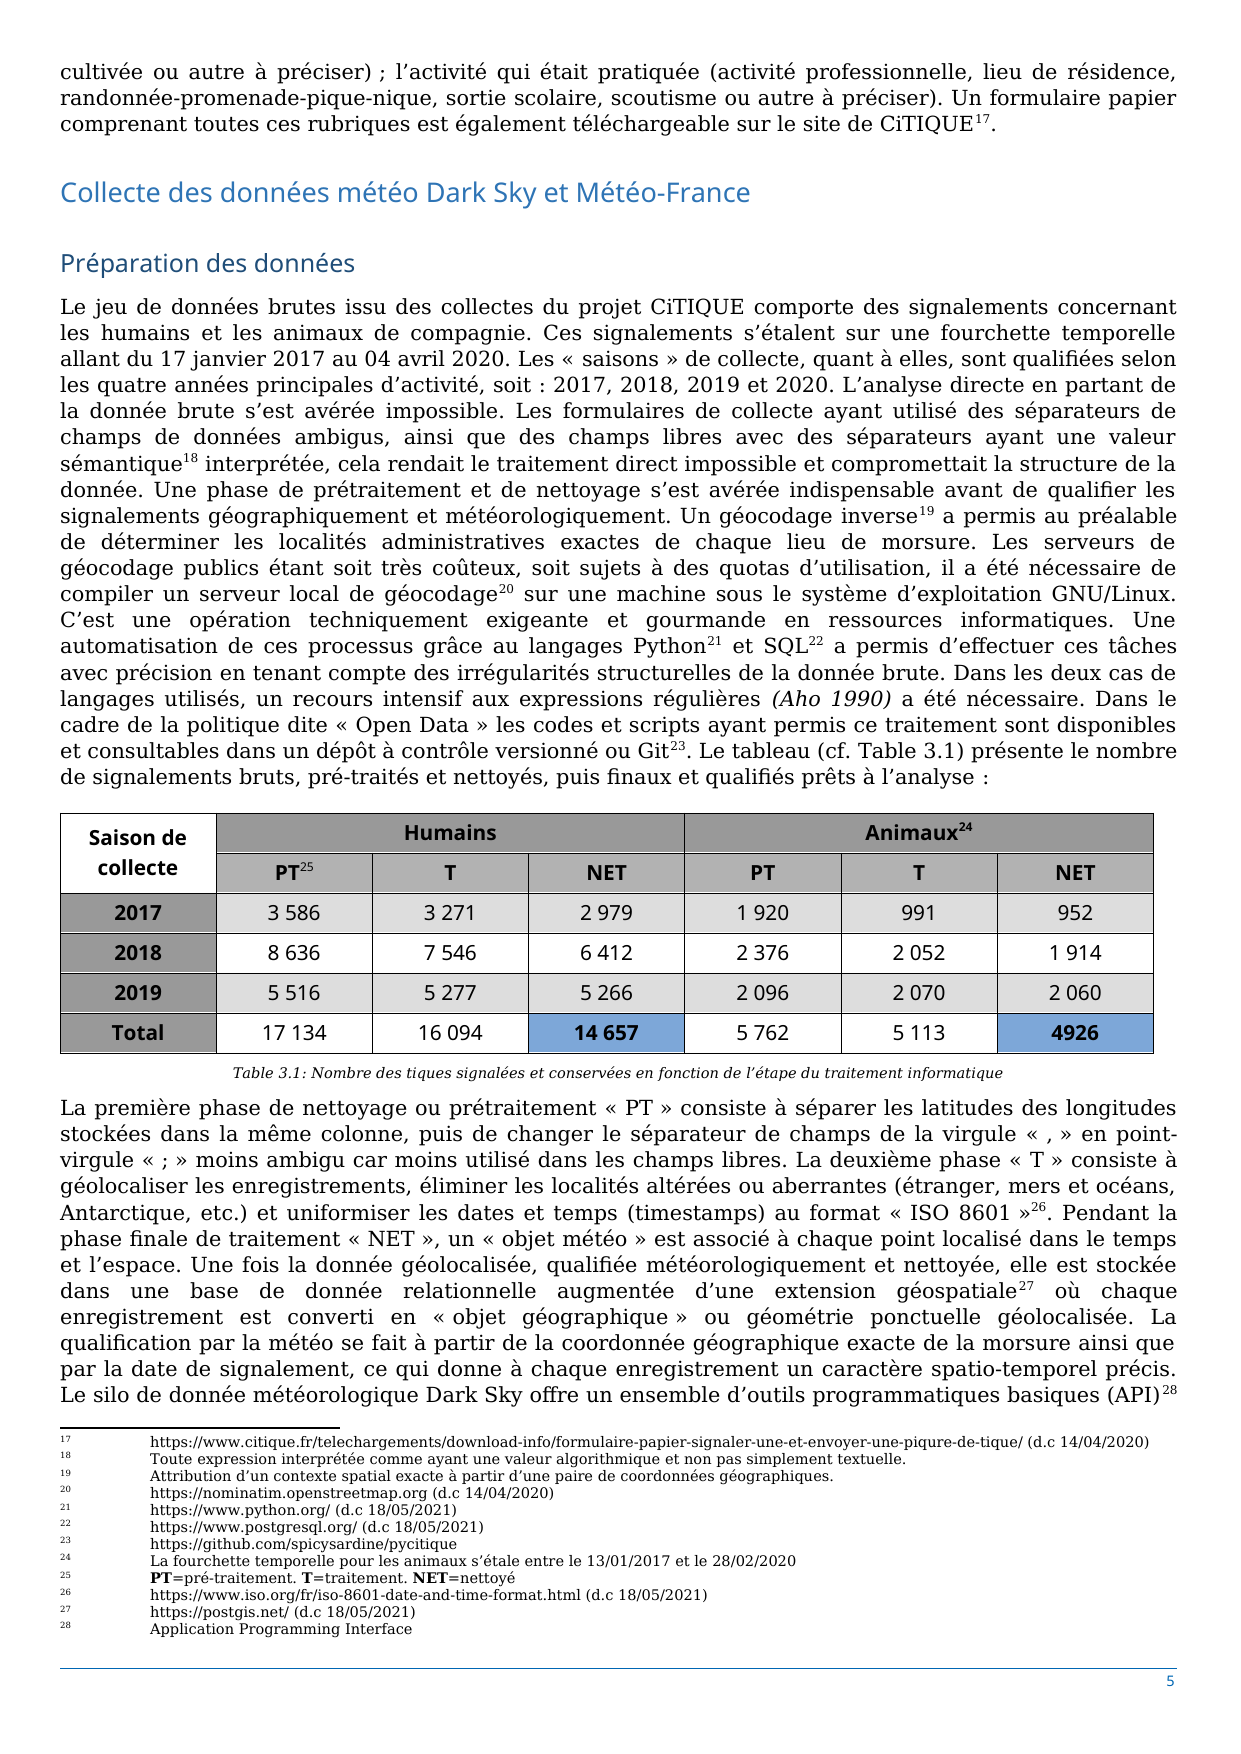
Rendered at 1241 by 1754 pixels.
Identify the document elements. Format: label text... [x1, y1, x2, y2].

table_cell 2018 [61, 934, 216, 972]
table_cell 2019 [61, 974, 216, 1012]
table_header Humains [217, 814, 684, 852]
table_cell 5 277 [373, 974, 528, 1012]
subtitle Préparation des données [60, 246, 1177, 280]
table_cell 2 096 [685, 974, 841, 1012]
text Application Programming Interface [60, 1621, 1177, 1638]
text https://postgis.net/ (d.c 18/05/2021) [60, 1604, 1177, 1621]
text Table 3.1: Nombre des tiques signalées et conservées en fonction de l’étape du traitement informatique [60, 1065, 1177, 1082]
table_cell PT [217, 854, 372, 892]
table_cell Total [61, 1014, 216, 1052]
table_cell 5 516 [217, 974, 372, 1012]
text https://www.postgresql.org/ (d.c 18/05/2021) [60, 1519, 1177, 1536]
table_cell 1 920 [685, 894, 841, 932]
text Le jeu de données brutes issu des collectes du projet CiTIQUE comporte des signalements concernant les humains et les animaux de compagnie. Ces signalements s’étalent sur une fourchette temporelle allant du 17 janvier 2017 au 04 avril 2020. Les « saisons » de collecte, quant à elles, sont qualifiées selon les quatre années principales d’activité, soit : 2017, 2018, 2019 et 2020. L’analyse directe en partant de la donnée brute s’est avérée impossible. Les formulaires de collecte ayant utilisé des séparateurs de champs de données ambigus, ainsi que des champs libres avec des séparateurs ayant une valeur sémantique interprétée, cela rendait le traitement direct impossible et compromettait la structure de la donnée. Une phase de prétraitement et de nettoyage s’est avérée indispensable avant de qualifier les signalements géographiquement et météorologiquement. Un géocodage inverse a permis au préalable de déterminer les localités administratives exactes de chaque lieu de morsure. Les serveurs de géocodage publics étant soit très coûteux, soit sujets à des quotas d’utilisation, il a été nécessaire de compiler un serveur local de géocodage sur une machine sous le système d’exploitation GNU/Linux. C’est une opération techniquement exigeante et gourmande en ressources informatiques. Une automatisation de ces processus grâce au langages Python et SQL a permis d’effectuer ces tâches avec précision en tenant compte des irrégularités structurelles de la donnée brute. Dans les deux cas de langages utilisés, un recours intensif aux expressions régulières (Aho 1990) a été nécessaire. Dans le cadre de la politique dite « Open Data » les codes et scripts ayant permis ce traitement sont disponibles et consultables dans un dépôt à contrôle versionné ou Git. Le tableau (cf. Table 3.1) présente le nombre de signalements bruts, pré-traités et nettoyés, puis finaux et qualifiés prêts à l’analyse : [60, 295, 1177, 789]
text La première phase de nettoyage ou prétraitement « PT » consiste à séparer les latitudes des longitudes stockées dans la même colonne, puis de changer le séparateur de champs de la virgule « , » en point-virgule « ; » moins ambigu car moins utilisé dans les champs libres. La deuxième phase « T » consiste à géolocaliser les enregistrements, éliminer les localités altérées ou aberrantes (étranger, mers et océans, Antarctique, etc.) et uniformiser les dates et temps (timestamps) au format « ISO 8601 ». Pendant la phase finale de traitement « NET », un « objet météo » est associé à chaque point localisé dans le temps et l’espace. Une fois la donnée géolocalisée, qualifiée météorologiquement et nettoyée, elle est stockée dans une base de donnée relationnelle augmentée d’une extension géospatiale où chaque enregistrement est converti en « objet géographique » ou géométrie ponctuelle géolocalisée. La qualification par la météo se fait à partir de la coordonnée géographique exacte de la morsure ainsi que par la date de signalement, ce qui donne à chaque enregistrement un caractère spatio-temporel précis. Le silo de donnée météorologique Dark Sky offre un ensemble d’outils programmatiques basiques (API) permettant d’interroger leurs installations sur les conditions météo survenues à un instant « T » dans une localité « L ». Le programme Pycitique (cf. note n°23), développé spécialement pour l’étude présentée dans cet article, constitue un ensemble d’outils pratiques construits autour de l’engin d’interrogation Dark Sky, le stock Météo-France, le serveur de géocodage et la machine permettant le traitement et l’accueil de la base de données. Le déclarant ayant fourni uniquement la date de morsure, l’interrogation récupère une valeur journalière interpolée à la localité sur vingt-quatre heures. Les principaux paramètres météorologiques quotidiens sont les suivants : températures enregistrées et ressenties (moyenne, min, max, jour et nuit avec l’heure d’enregistrement) ; couvert nuageux estimé (en pourcentage) ; point de rosée (en degrés C°) ; humidité (en pourcentage) ; précipitations [quantité, intensité moyenne par heure (mm/h), maximum d’intensité (mm/h)…] ; pression atmosphérique en hectopascal (hPa) au niveau de la mer ; indice de rayonnement ultra-violet (plus le temps d'enregistrement du maximum de rayonnement ultra-violet) ; visibilité atmosphérique (en km) ; vent (direction, force moyenne, vitesse des rafales et heure d’enregistrement) et sources des données météorologiques. La liste complète et extensive est disponible sur le site relatif à l’API de Dark Sky et de Météo-France. Deux documents récapitulatifs et explicatifs sont également disponibles sur le Git du projet. Certains paramètres comme la température sont déclinés en températures nocturne et diurne, vues les différences évidentes entre les deux périodes de la journée. Le demi-intervalle fut toutefois calculé pour donner une idée moyenne de la température du jour du signalement. La position des morsures remontée étant imprévisible et distribuée sur l’ensemble du territoire français, la puissance de Pycitique réside dans la possibilité d’extraire la donnée correspondante en un point quelconque de la carte. [60, 1096, 1177, 1408]
table_cell 2 052 [842, 934, 997, 972]
table_cell 16 094 [373, 1014, 528, 1052]
text https://github.com/spicysardine/pycitique [60, 1536, 1177, 1553]
text https://www.iso.org/fr/iso-8601-date-and-time-format.html (d.c 18/05/2021) [60, 1587, 1177, 1604]
table_cell 3 586 [217, 894, 372, 932]
table_cell 2 376 [685, 934, 841, 972]
table_cell 6 412 [529, 934, 684, 972]
table_cell 2017 [61, 894, 216, 932]
table_header Saison de collecte [61, 814, 216, 892]
table_cell 17 134 [217, 1014, 372, 1052]
text https://www.python.org/ (d.c 18/05/2021) [60, 1502, 1177, 1519]
table_cell 5 113 [842, 1014, 997, 1052]
table_cell 952 [998, 894, 1153, 932]
table_cell 5 266 [529, 974, 684, 1012]
subtitle Collecte des données météo Dark Sky et Météo-France [60, 173, 1177, 210]
table_cell 2 979 [529, 894, 684, 932]
table_header Animaux [685, 814, 1153, 852]
text Attribution d’un contexte spatial exacte à partir d’une paire de coordonnées géographiques. [60, 1468, 1177, 1485]
table_cell 1 914 [998, 934, 1153, 972]
table_cell 8 636 [217, 934, 372, 972]
table_cell 3 271 [373, 894, 528, 932]
table_cell 7 546 [373, 934, 528, 972]
table_cell 991 [842, 894, 997, 932]
text Toute expression interprétée comme ayant une valeur algorithmique et non pas simplement textuelle. [60, 1451, 1177, 1468]
table_cell NET [529, 854, 684, 892]
table_cell 5 762 [685, 1014, 841, 1052]
table_cell T [842, 854, 997, 892]
table_cell 2 070 [842, 974, 997, 1012]
table_cell PT [685, 854, 841, 892]
text https://nominatim.openstreetmap.org (d.c 14/04/2020) [60, 1485, 1177, 1502]
table_cell T [373, 854, 528, 892]
text https://www.citique.fr/telechargements/download-info/formulaire-papier-signaler-une-et-envoyer-une-piqure-de-tique/ (d.c 14/04/2020) [60, 1434, 1177, 1451]
text cultivée ou autre à préciser) ; l’activité qui était pratiquée (activité professionnelle, lieu de résidence, randonnée-promenade-pique-nique, sortie scolaire, scoutisme ou autre à préciser). Un formulaire papier comprenant toutes ces rubriques est également téléchargeable sur le site de CiTIQUE. [60, 60, 1177, 137]
table_cell 4926 [998, 1014, 1153, 1052]
table_cell NET [998, 854, 1153, 892]
table_cell 2 060 [998, 974, 1153, 1012]
table_cell 14 657 [529, 1014, 684, 1052]
